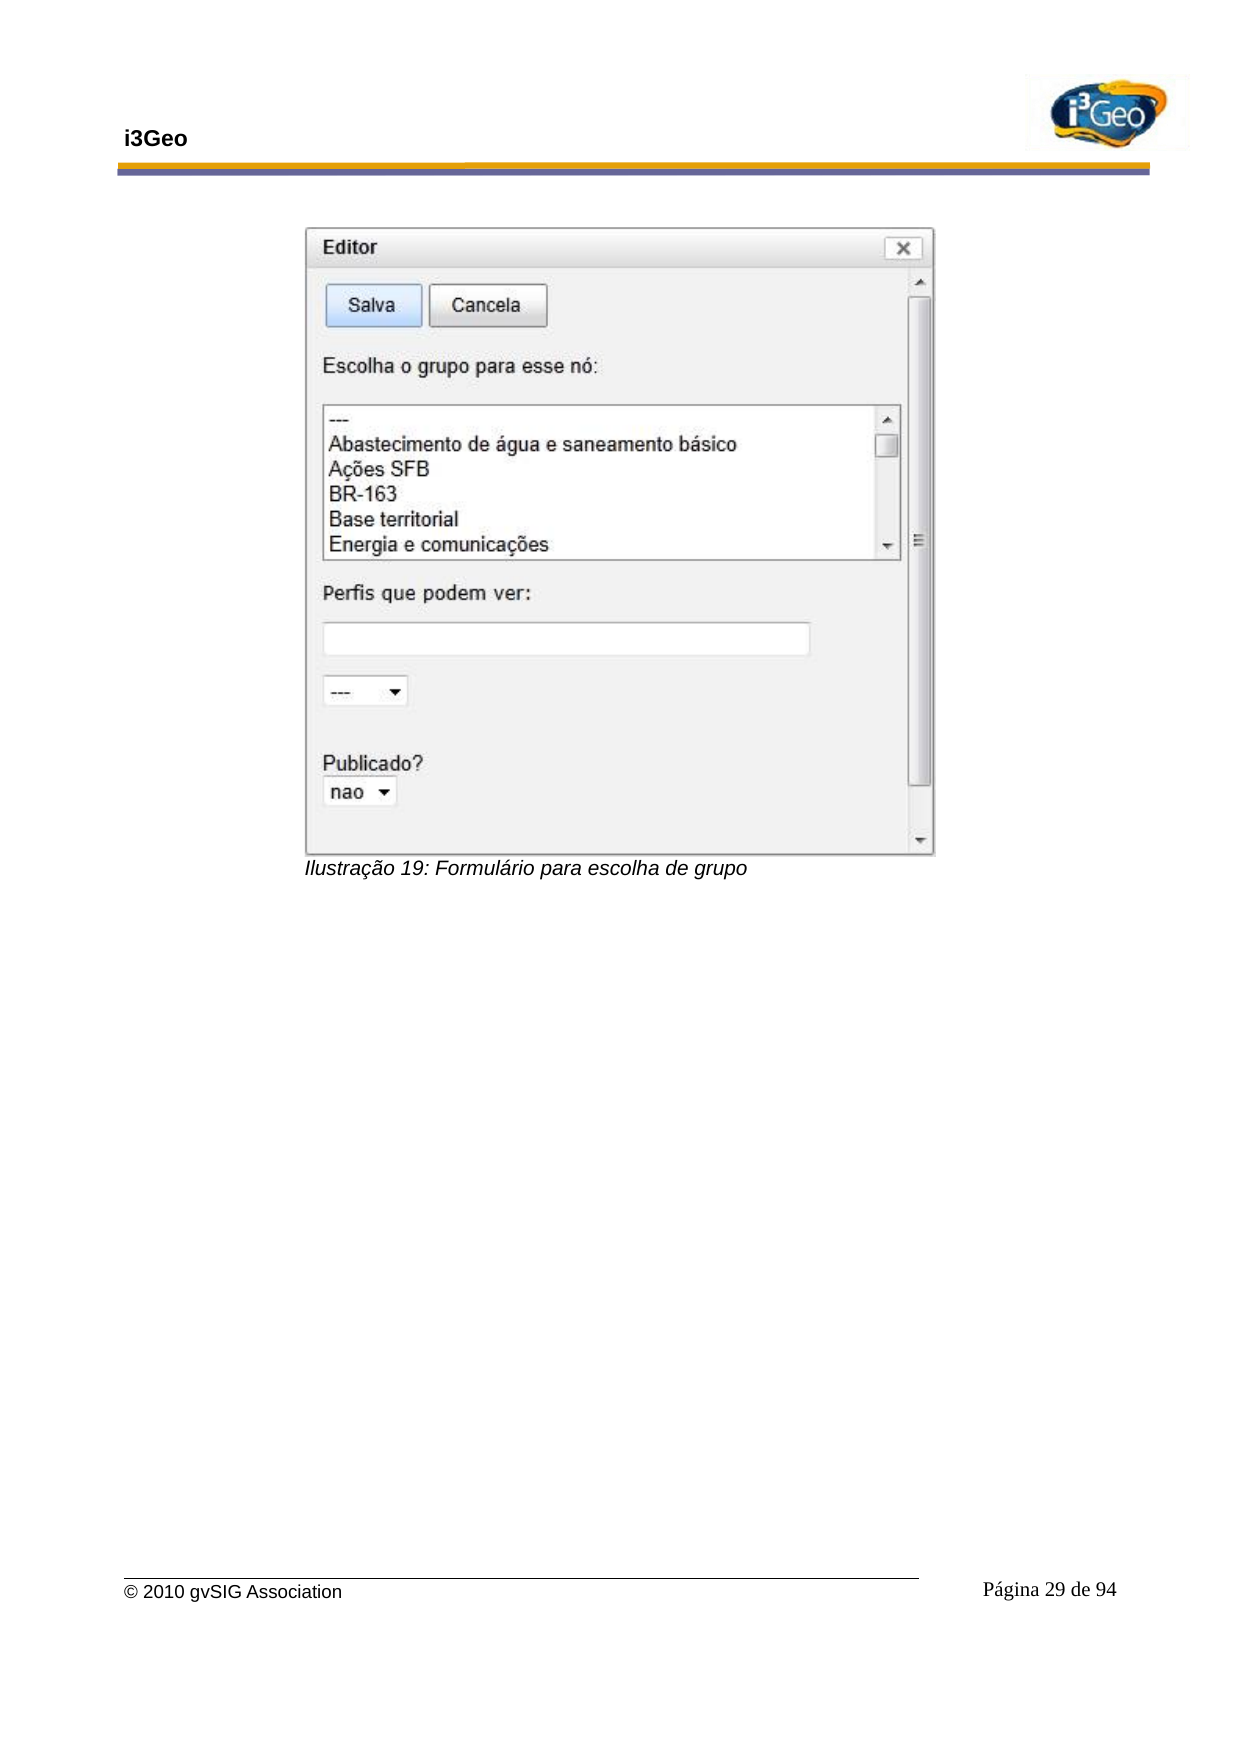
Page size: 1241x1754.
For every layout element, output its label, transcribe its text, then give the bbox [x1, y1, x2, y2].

picture [1025, 74, 1191, 151]
picture [304, 227, 936, 857]
text Ilustração 19: Formulário para escolha de grupo [304, 857, 936, 880]
